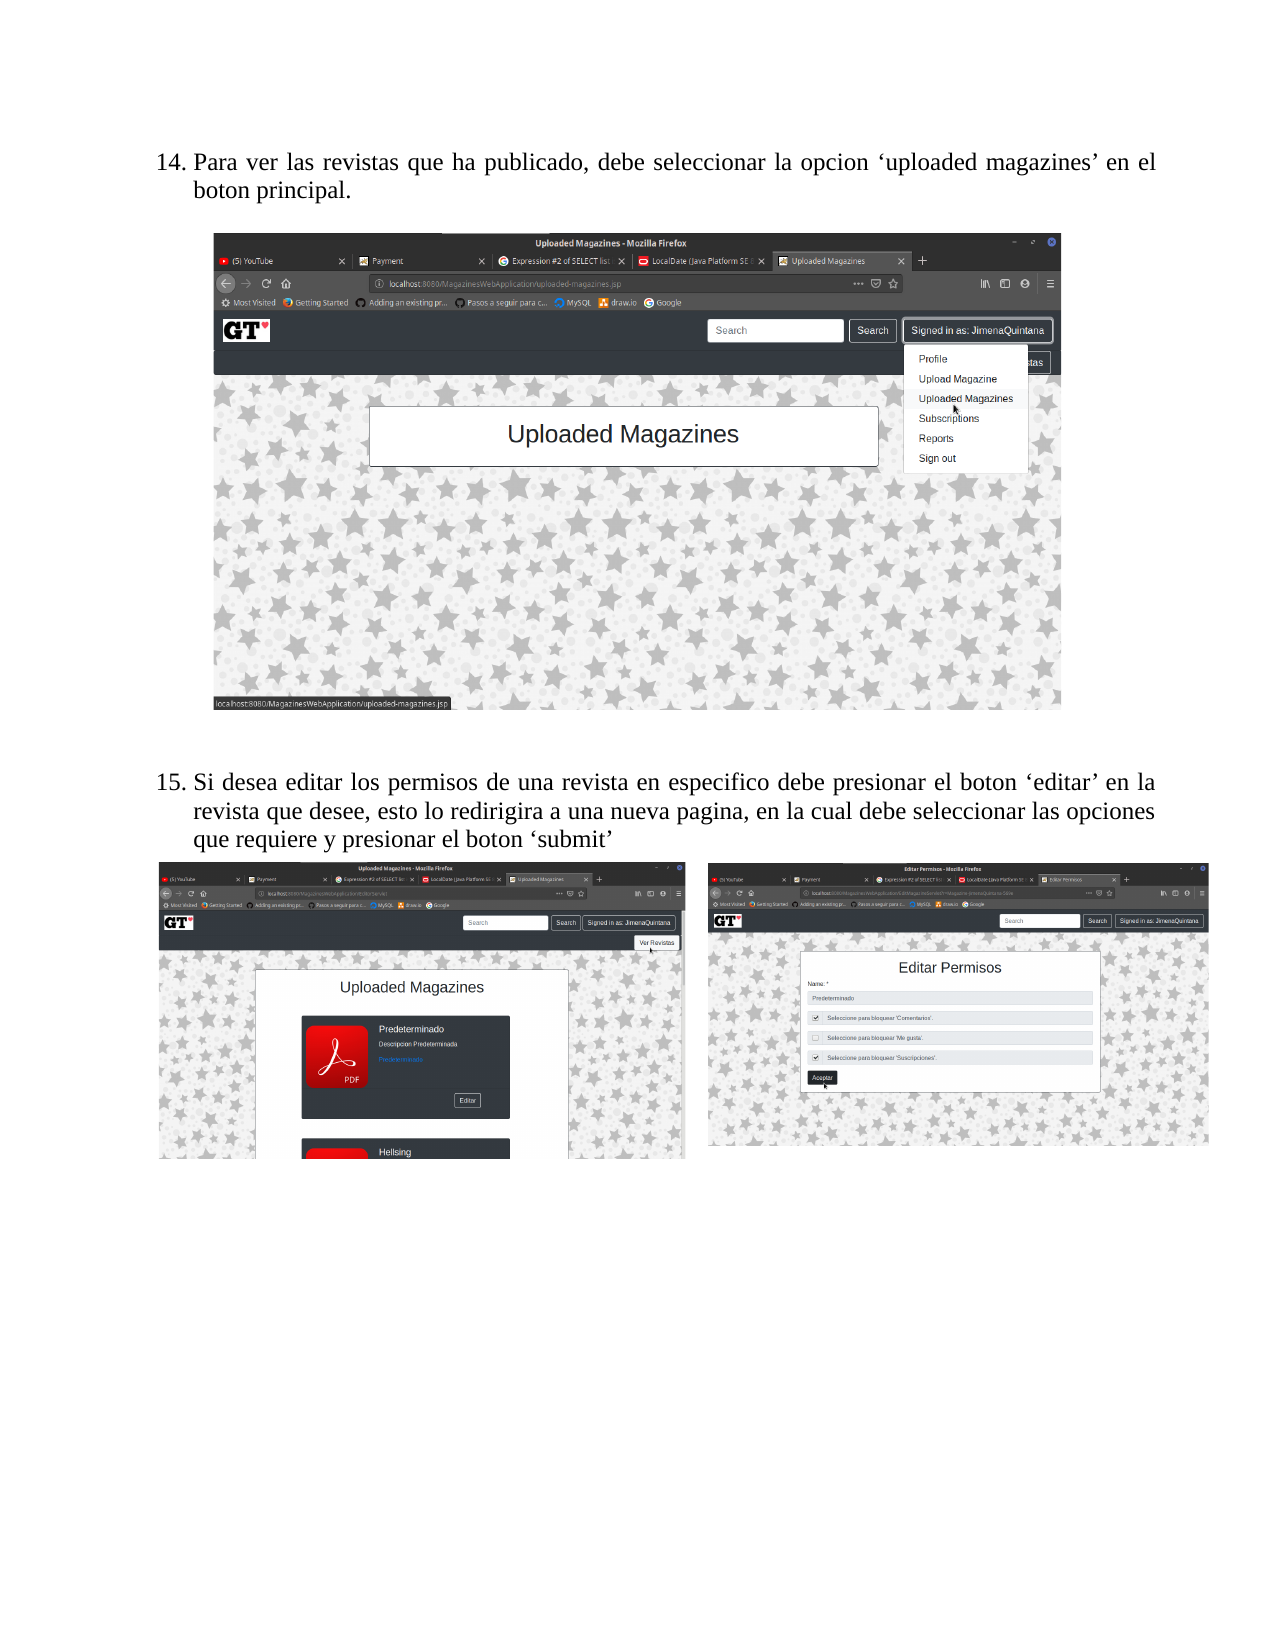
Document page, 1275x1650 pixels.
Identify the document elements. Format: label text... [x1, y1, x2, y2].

picture [708, 863, 1209, 1146]
list Si desea editar los permisos de una revista en especifico debe presionar el boton ‘editar’ en la revista que desee, esto lo redirigira a una nueva pagina, en la cual debe seleccionar las opciones que requiere y presionar el boton ‘submit’ [156, 767, 1157, 853]
picture [158, 862, 686, 1159]
picture [213, 233, 1062, 710]
list Para ver las revistas que ha publicado, debe seleccionar la opcion ‘uploaded magazines’ en el boton principal. [156, 147, 1157, 204]
